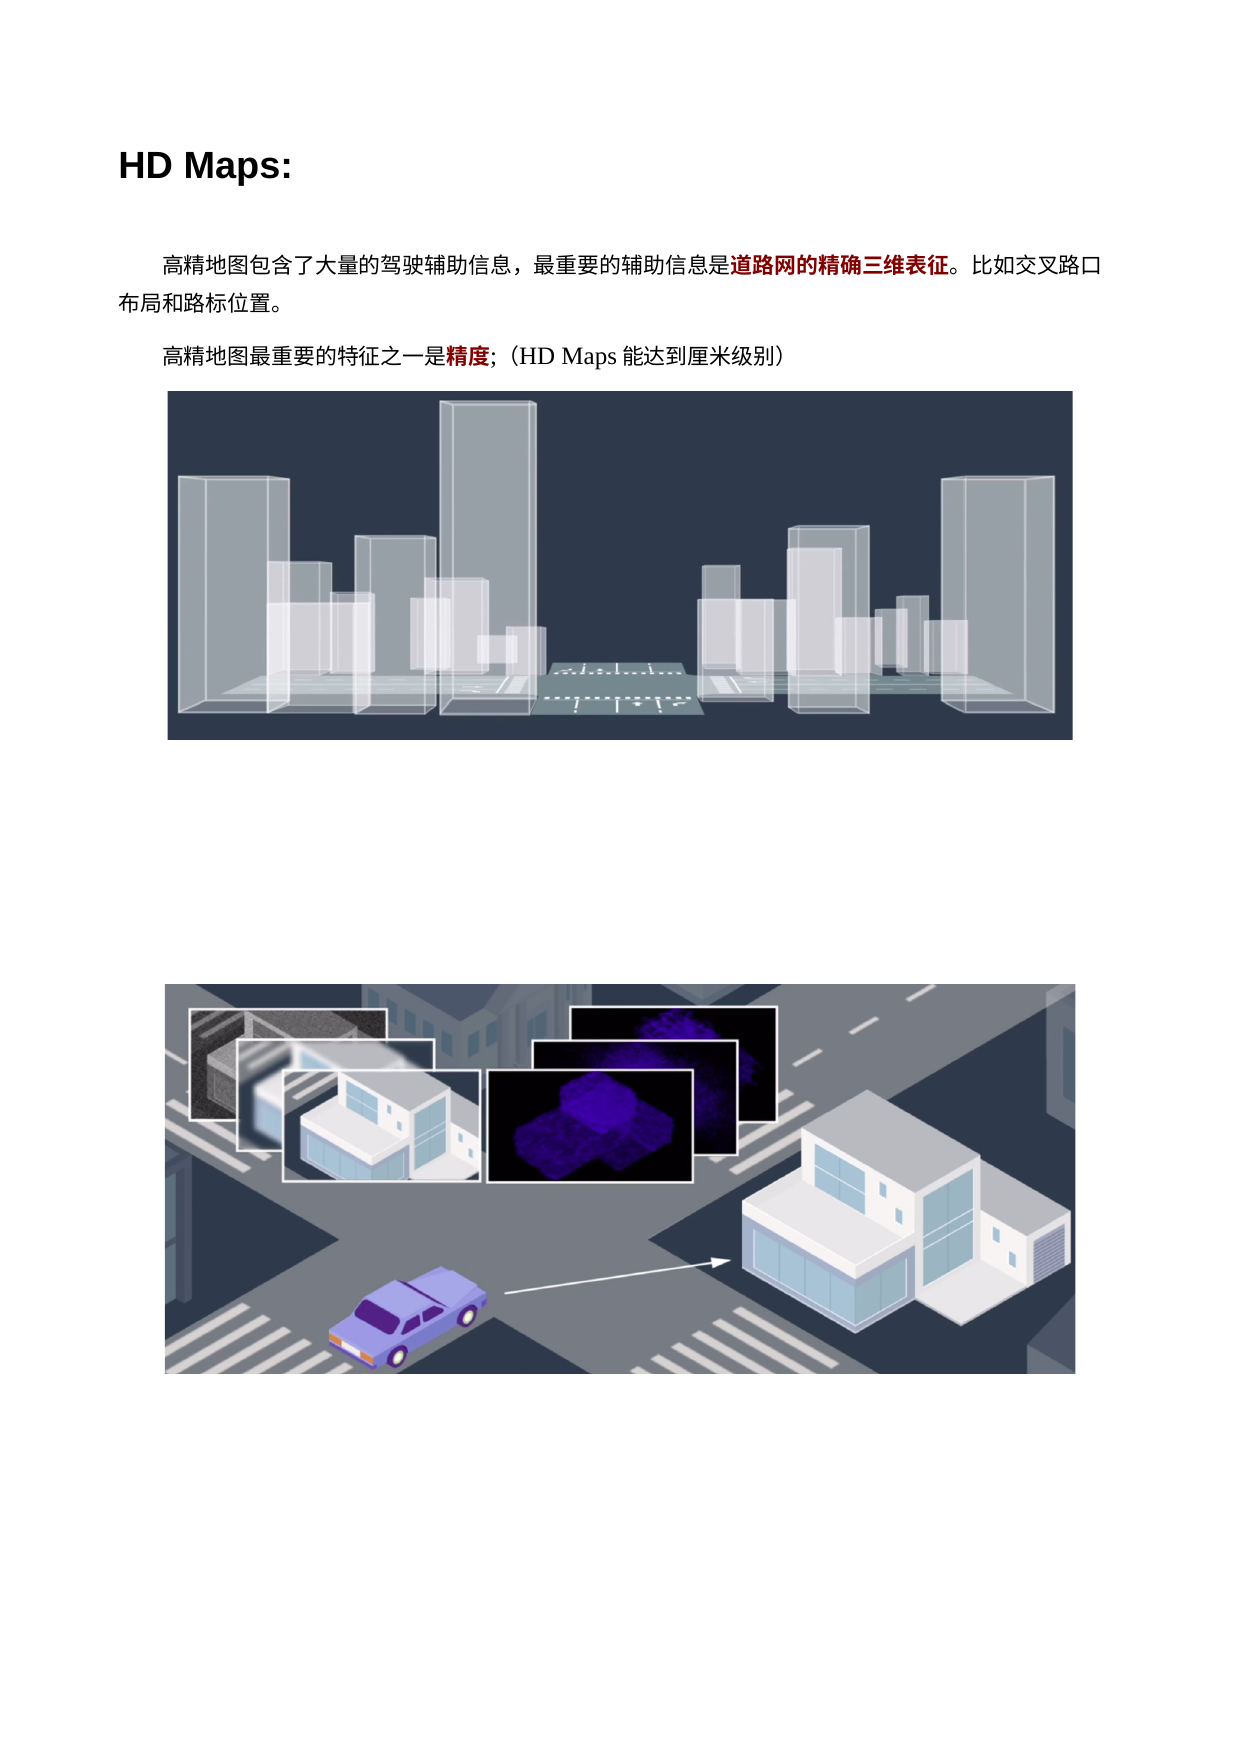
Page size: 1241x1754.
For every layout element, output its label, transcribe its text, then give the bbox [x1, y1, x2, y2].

picture [167, 391, 1073, 740]
text 高精地图包含了大量的驾驶辅助信息，最重要的辅助信息是道路网的精确三维表征。比如交叉路口布局和路标位置。 [118, 248, 1122, 318]
picture [164, 984, 1076, 1374]
text 高精地图最重要的特征之一是精度;（HD Maps能达到厘米级别） [118, 339, 1122, 370]
subtitle HD Maps: [118, 143, 1122, 187]
